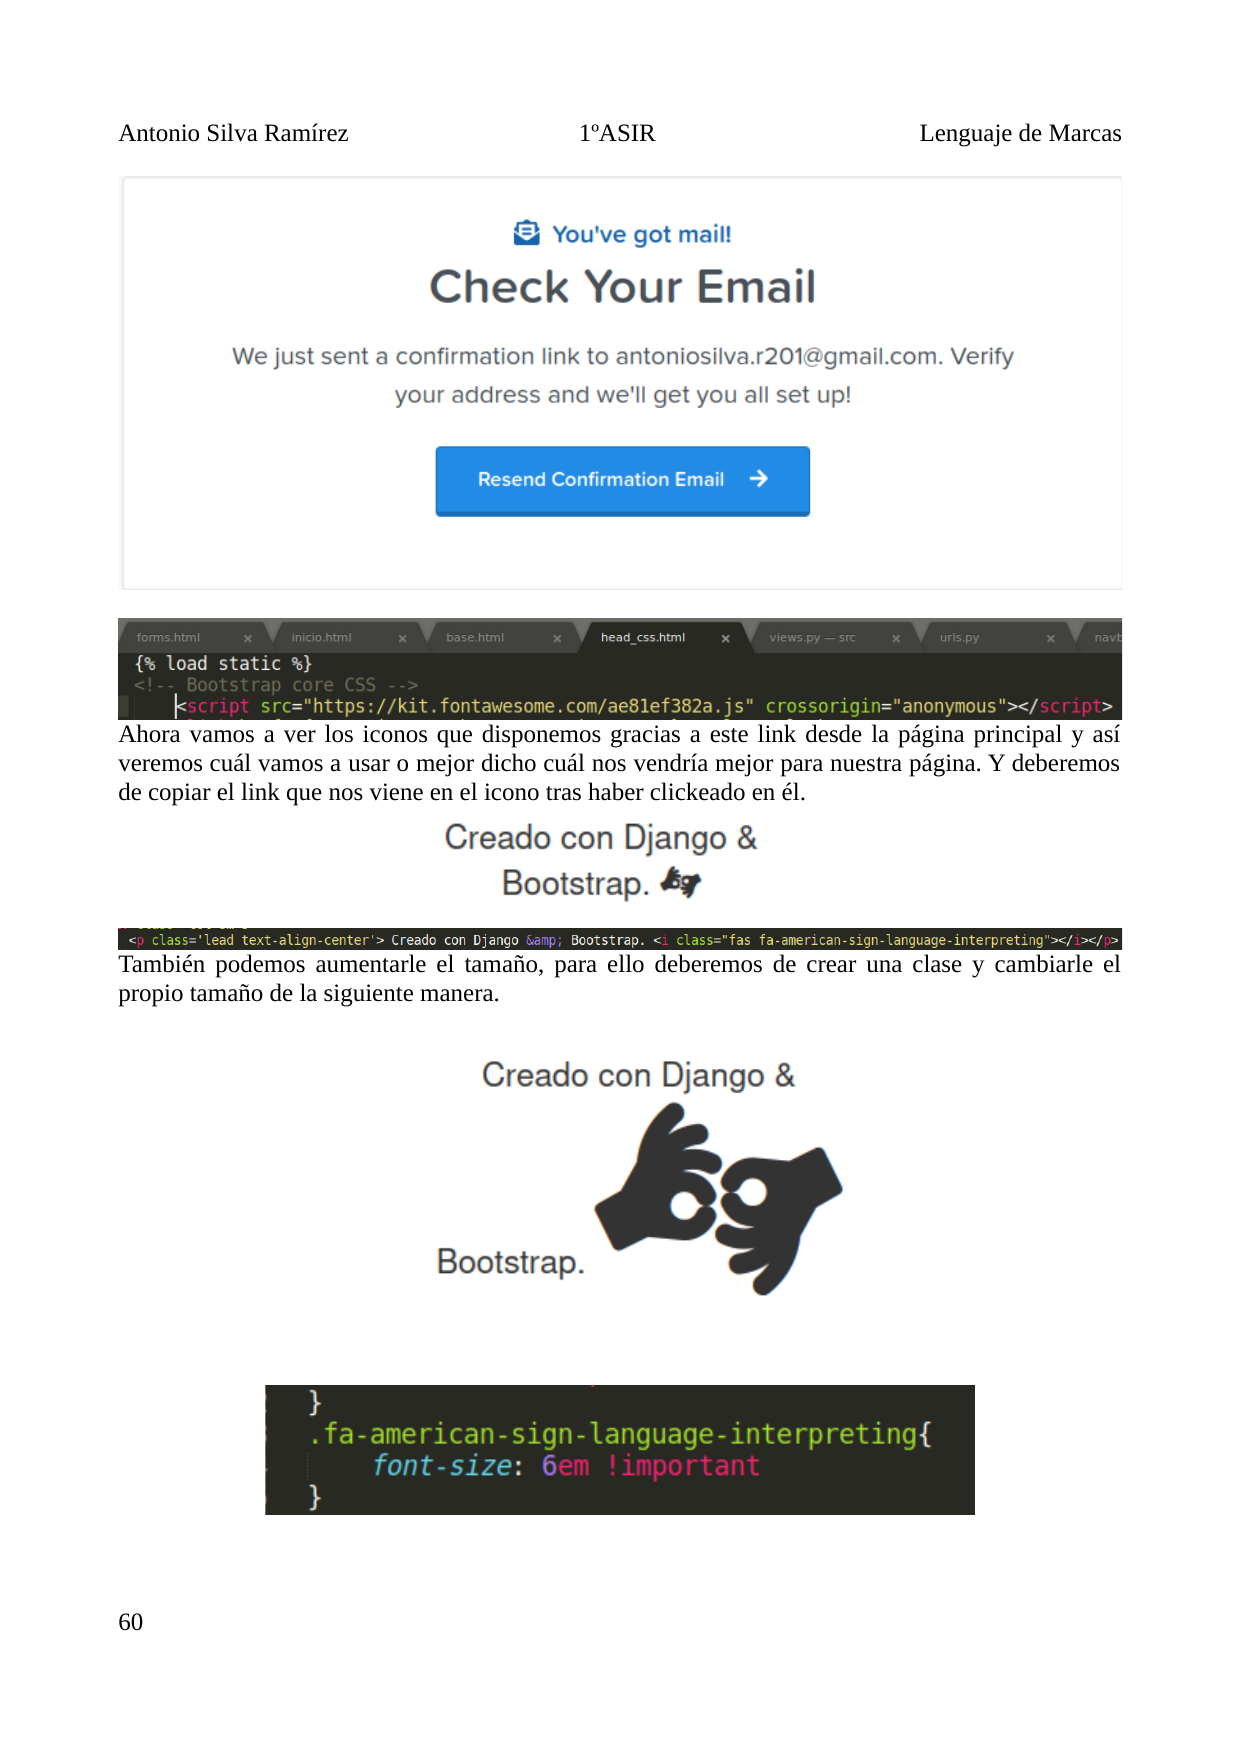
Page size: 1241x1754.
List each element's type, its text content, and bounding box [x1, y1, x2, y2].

picture [392, 1035, 849, 1374]
picture [118, 176, 1123, 590]
picture [429, 805, 811, 922]
picture [118, 928, 1123, 950]
text [118, 921, 1122, 928]
text Ahora vamos a ver los iconos que disponemos gracias a este link desde la página principal y así veremos cuál vamos a usar o mejor dicho cuál nos vendría mejor para nuestra página. Y deberemos de copiar el link que nos viene en el icono tras haber clickeado en él. [118, 720, 1122, 806]
picture [118, 618, 1123, 720]
text También podemos aumentarle el tamaño, para ello deberemos de crear una clase y cambiarle el propio tamaño de la siguiente manera. [118, 950, 1122, 1007]
picture [265, 1385, 975, 1515]
